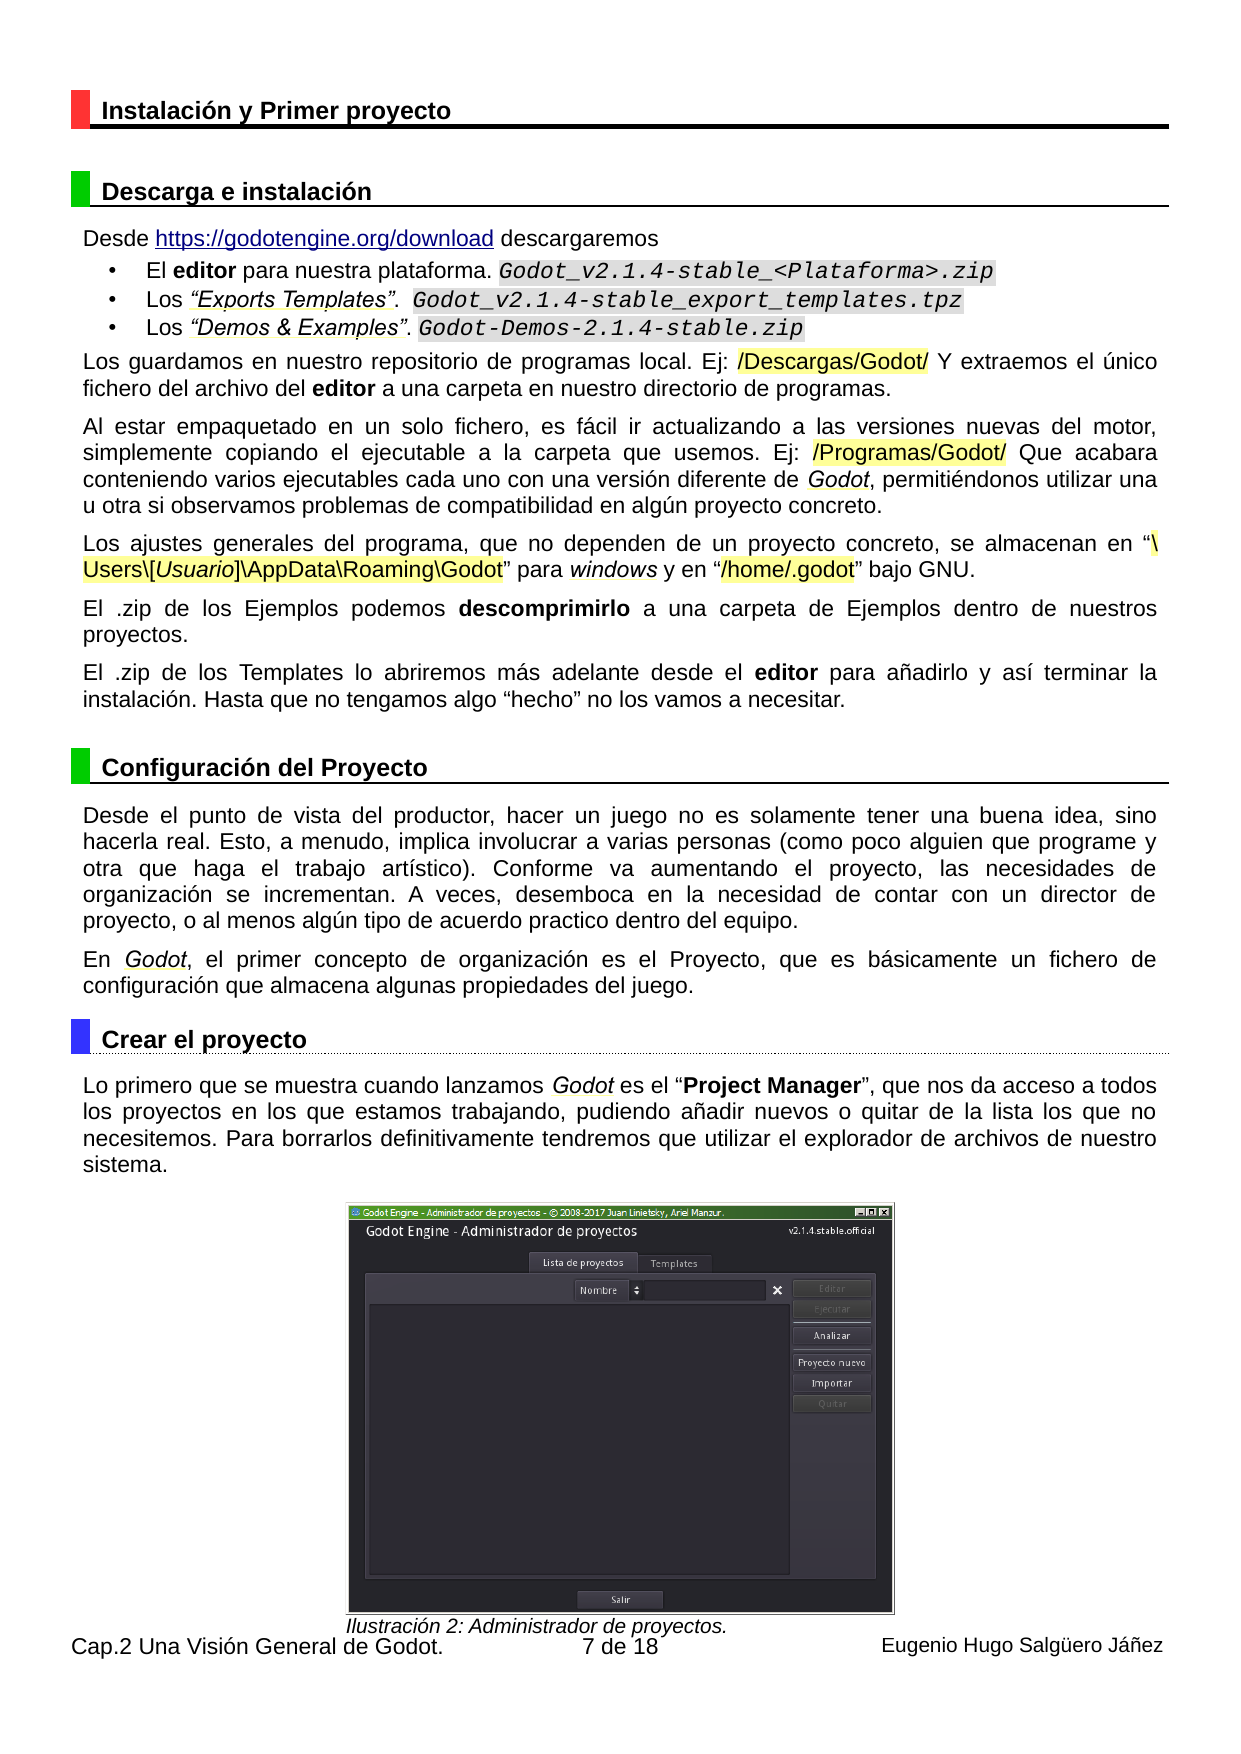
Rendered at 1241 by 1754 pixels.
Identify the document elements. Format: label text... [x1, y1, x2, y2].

text Los ajustes generales del programa, que no dependen de un proyecto concreto, se almacenan en “\Users\[Usuario]\AppData\Roaming\Godot” para windows y en “/home/.godot” bajo GNU. [83, 530, 1158, 583]
text Lo primero que se muestra cuando lanzamos Godot es el “Project Manager”, que nos da acceso a todos los proyectos en los que estamos trabajando, pudiendo añadir nuevos o quitar de la lista los que no necesitemos. Para borrarlos definitivamente tendremos que utilizar el explorador de archivos de nuestro sistema. [83, 1072, 1158, 1177]
list Los “Exports Templates”. Godot_v2.1.4-stable_export_templates.tpz [108, 286, 1169, 314]
text [346, 1190, 895, 1202]
text El .zip de los Templates lo abriremos más adelante desde el editor para añadirlo y así terminar la instalación. Hasta que no tengamos algo “hecho” no los vamos a necesitar. [83, 659, 1158, 712]
text Desde el punto de vista del productor, hacer un juego no es solamente tener una buena idea, sino hacerla real. Esto, a menudo, implica involucrar a varias personas (como poco alguien que programe y otra que haga el trabajo artístico). Conforme va aumentando el proyecto, las necesidades de organización se incrementan. A veces, desemboca en la necesidad de contar con un director de proyecto, o al menos algún tipo de acuerdo practico dentro del equipo. [83, 802, 1158, 934]
subtitle Configuración del Proyecto [71, 747, 1169, 782]
list Los “Demos & Examples”. Godot-Demos-2.1.4-stable.zip [108, 314, 1169, 342]
list El editor para nuestra plataforma. Godot_v2.1.4-stable_<Plataforma>.zip [108, 257, 1169, 286]
subtitle Crear el proyecto [90, 1019, 1169, 1053]
text En Godot, el primer concepto de organización es el Proyecto, que es básicamente un fichero de configuración que almacena algunas propiedades del juego. [83, 946, 1158, 998]
text Desde https://godotengine.org/download descargaremos [83, 225, 1158, 251]
subtitle Instalación y Primer proyecto [90, 90, 1169, 124]
text Al estar empaquetado en un solo fichero, es fácil ir actualizando a las versiones nuevas del motor, simplemente copiando el ejecutable a la carpeta que usemos. Ej: /Programas/Godot/ Que acabara conteniendo varios ejecutables cada uno con una versión diferente de Godot, permitiéndonos utilizar una u otra si observamos problemas de compatibilidad en algún proyecto concreto. [83, 413, 1158, 518]
text Ilustración 2: Administrador de proyectos. [346, 1615, 895, 1638]
text El .zip de los Ejemplos podemos descomprimirlo a una carpeta de Ejemplos dentro de nuestros proyectos. [83, 595, 1158, 647]
text Los guardamos en nuestro repositorio de programas local. Ej: /Descargas/Godot/ Y extraemos el único fichero del archivo del editor a una carpeta en nuestro directorio de programas. [83, 348, 1158, 401]
picture [345, 1202, 895, 1615]
subtitle Descarga e instalación [90, 171, 1169, 205]
